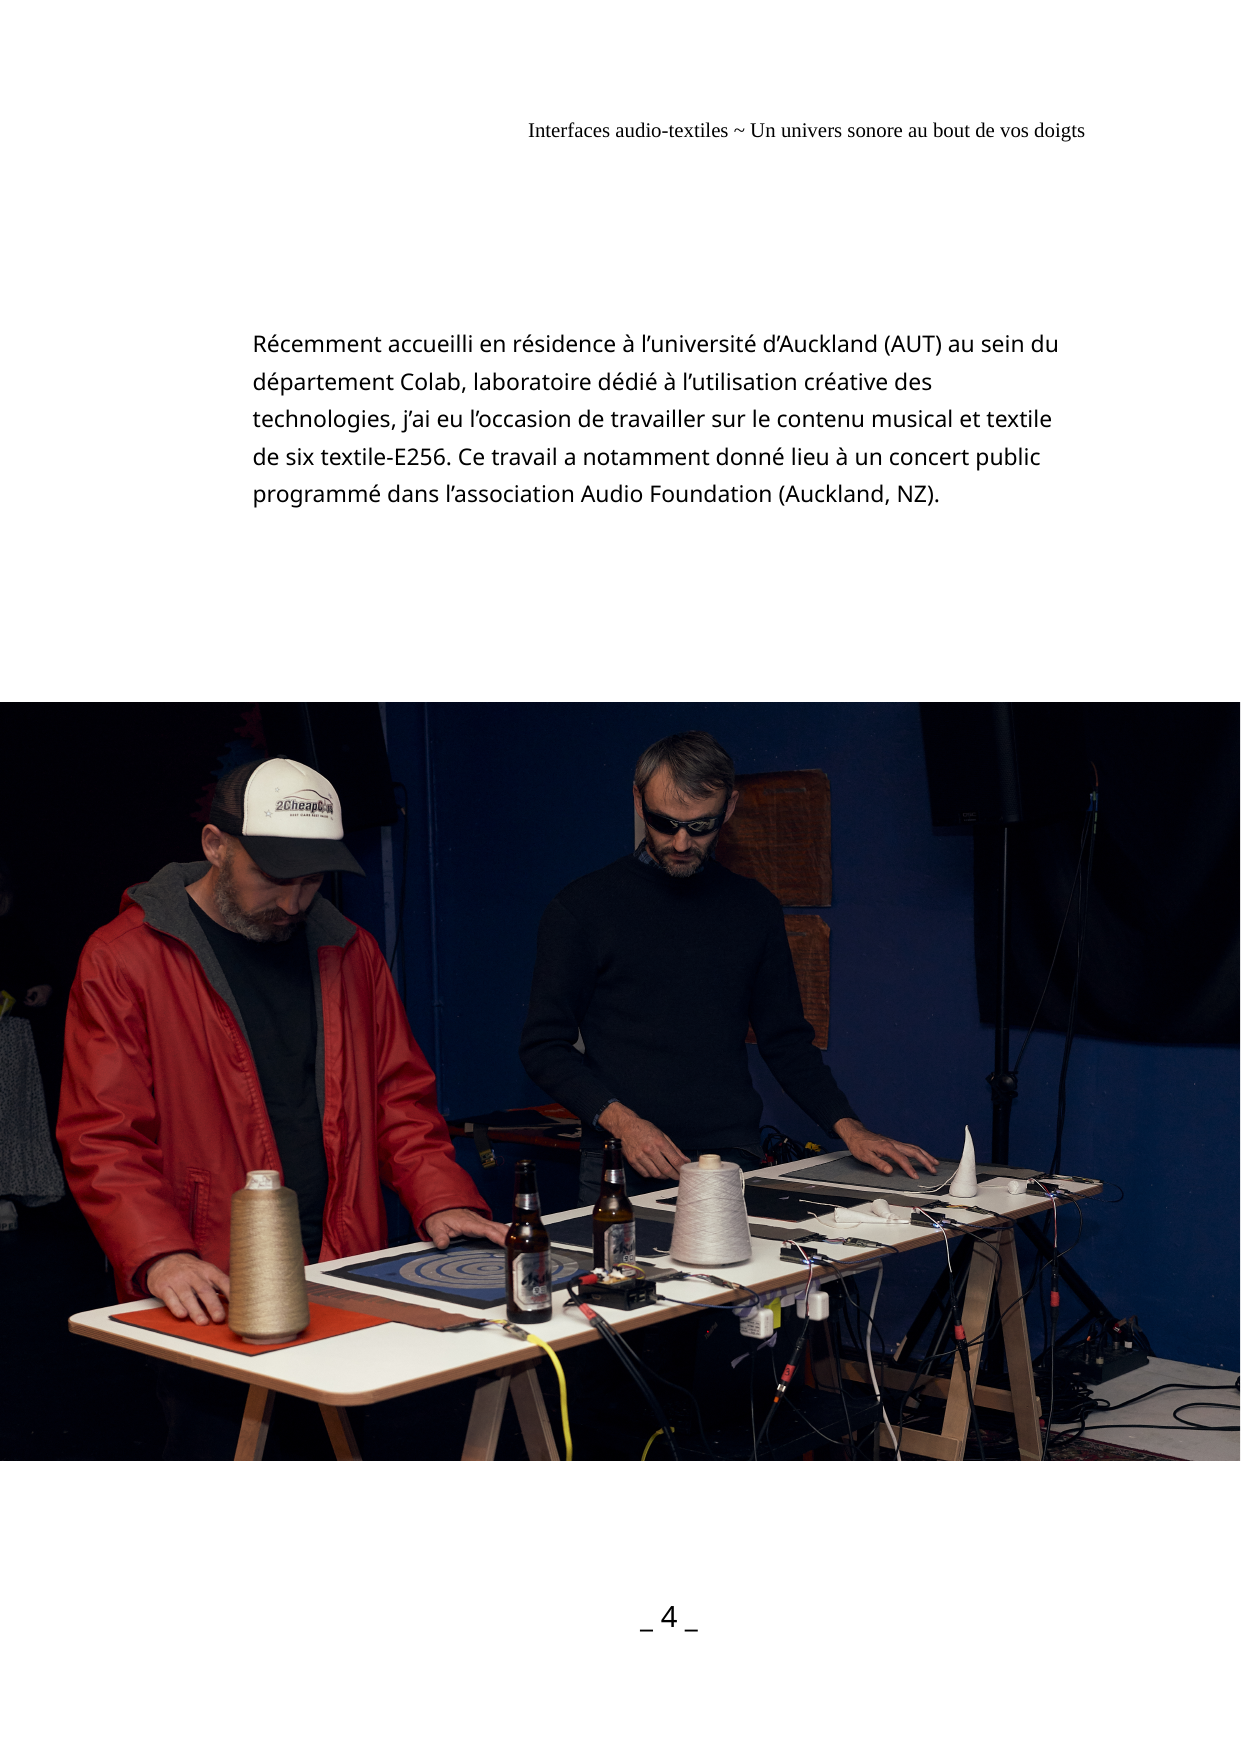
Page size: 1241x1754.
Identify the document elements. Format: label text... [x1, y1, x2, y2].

picture [0, 702, 1241, 1461]
text Récemment accueilli en résidence à l’université d’Auckland (AUT) au sein du département Colab, laboratoire dédié à l’utilisation créative des technologies, j’ai eu l’occasion de travailler sur le contenu musical et textile de six textile-E256. Ce travail a notamment donné lieu à un concert public programmé dans l’association Audio Foundation (Auckland, NZ). [252, 328, 1073, 509]
